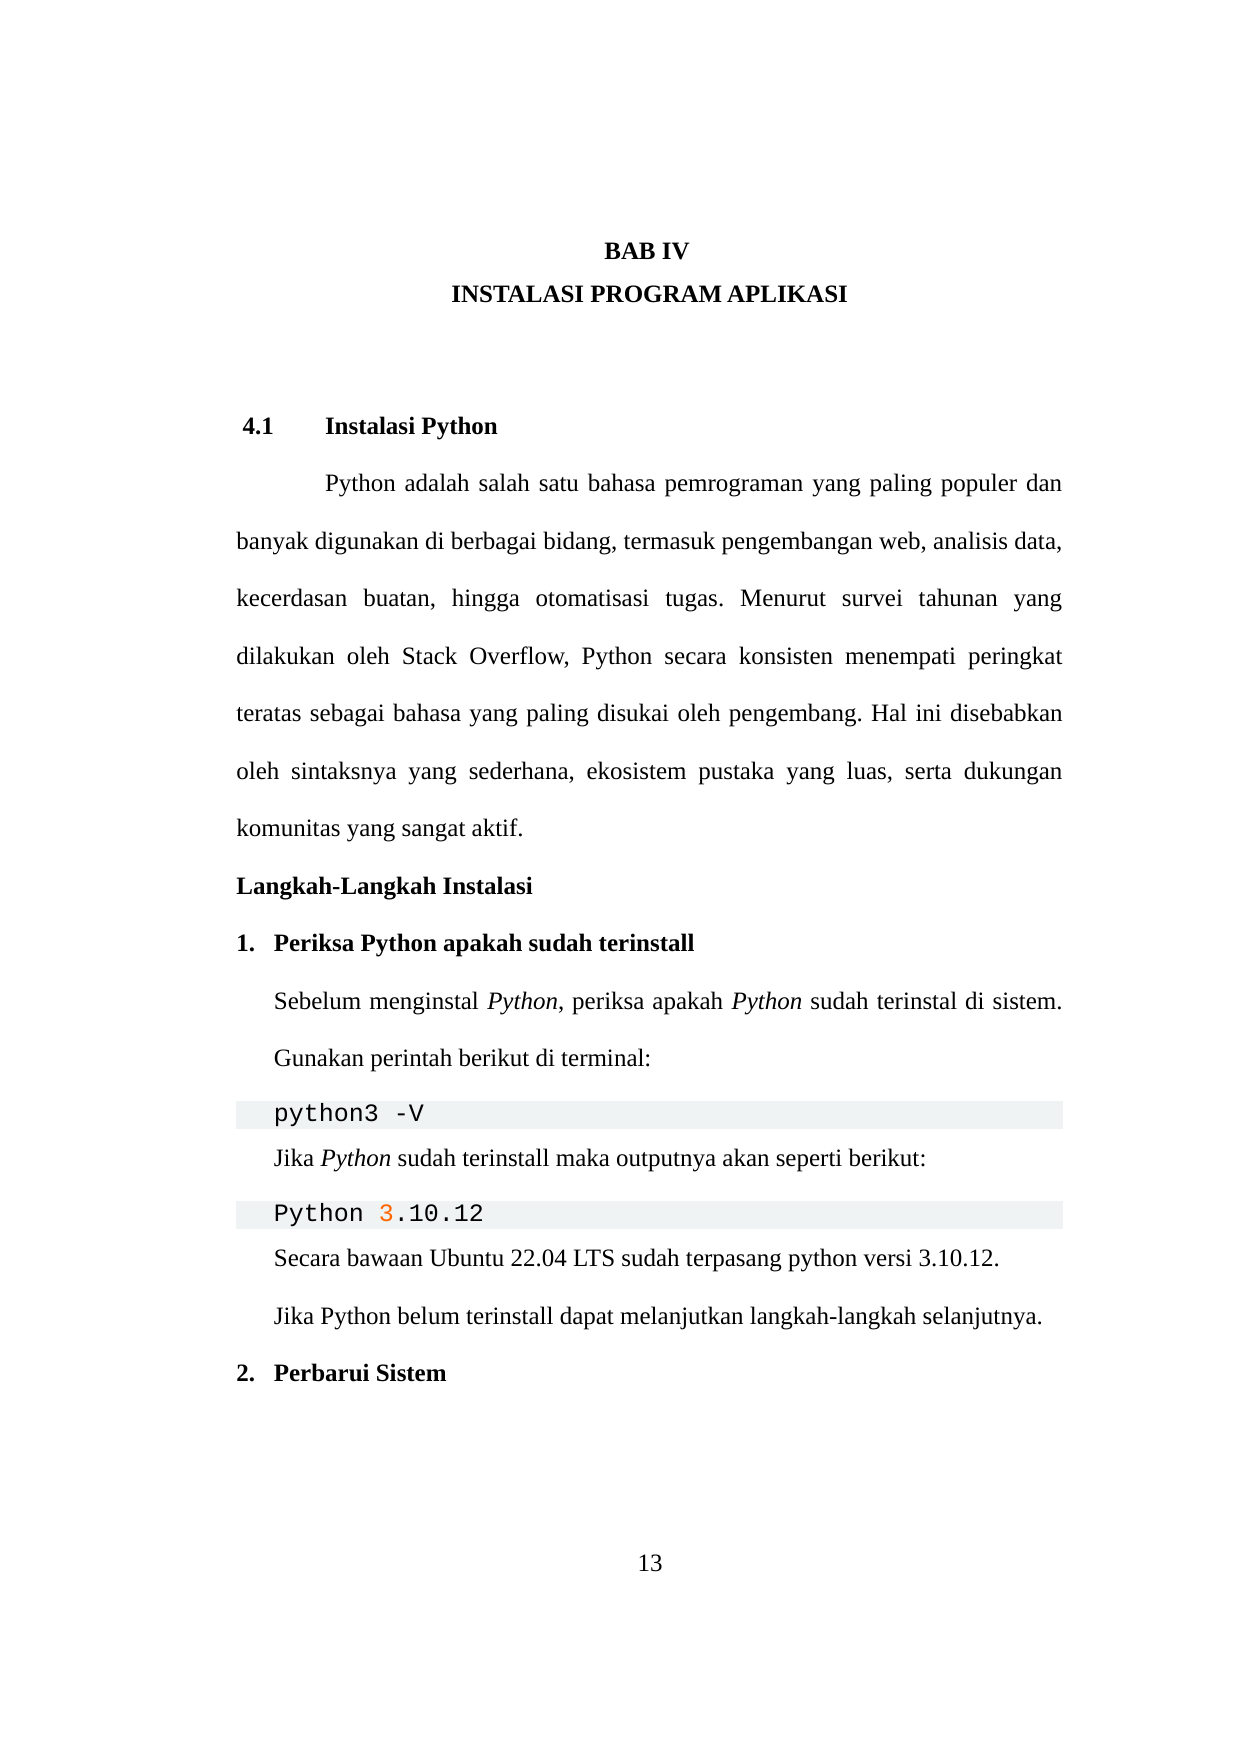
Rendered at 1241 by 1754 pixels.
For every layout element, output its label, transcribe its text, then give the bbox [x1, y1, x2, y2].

list Periksa Python apakah sudah terinstall [236, 928, 1063, 957]
subtitle Instalasi Python [236, 411, 1063, 440]
subtitle INSTALASI PROGRAM APLIKASI [236, 236, 1063, 308]
list Jika Python belum terinstall dapat melanjutkan langkah-langkah selanjutnya. [236, 1301, 1063, 1330]
text Langkah-Langkah Instalasi [236, 871, 1063, 900]
text Python adalah salah satu bahasa pemrograman yang paling populer dan banyak digunakan di berbagai bidang, termasuk pengembangan web, analisis data, kecerdasan buatan, hingga otomatisasi tugas. Menurut survei tahunan yang dilakukan oleh Stack Overflow, Python secara konsisten menempati peringkat teratas sebagai bahasa yang paling disukai oleh pengembang. Hal ini disebabkan oleh sintaksnya yang sederhana, ekosistem pustaka yang luas, serta dukungan komunitas yang sangat aktif. [236, 468, 1063, 842]
list python3 -V [236, 1101, 1063, 1129]
list Secara bawaan Ubuntu 22.04 LTS sudah terpasang python versi 3.10.12. [236, 1243, 1063, 1272]
list Sebelum menginstal Python, periksa apakah Python sudah terinstal di sistem. Gunakan perintah berikut di terminal: [236, 986, 1063, 1072]
list Jika Python sudah terinstall maka outputnya akan seperti berikut: [236, 1143, 1063, 1172]
list Perbarui Sistem [236, 1358, 1063, 1387]
list Python 3.10.12 [236, 1201, 1063, 1229]
